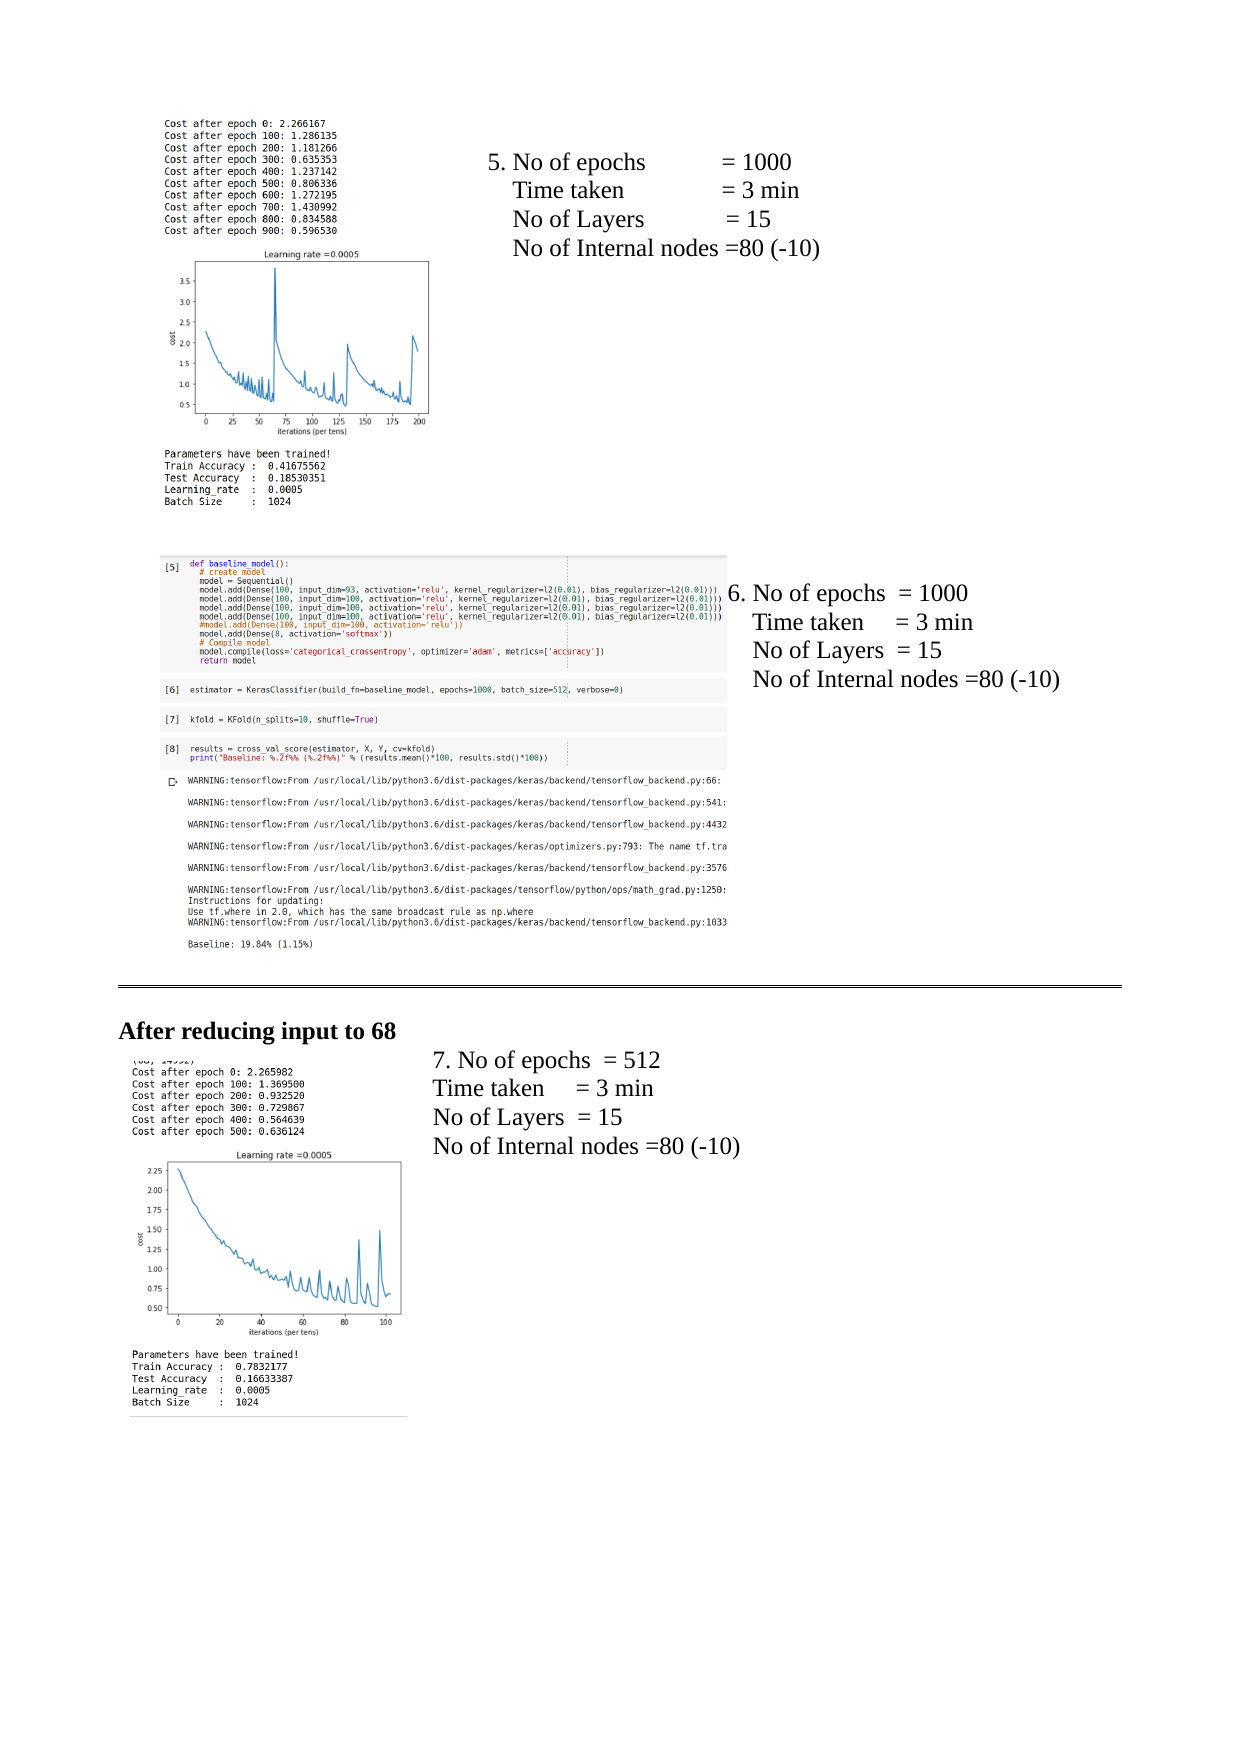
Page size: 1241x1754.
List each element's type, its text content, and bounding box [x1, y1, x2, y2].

text 5. No of epochs = 1000 [290, 147, 1122, 176]
text No of Layers = 15 [377, 636, 1122, 664]
text 6. No of epochs = 1000 [377, 578, 1122, 607]
text After reducing input to 68 [118, 1016, 1122, 1045]
text [118, 204, 158, 233]
picture [159, 552, 377, 955]
text [118, 233, 158, 262]
text [118, 578, 159, 607]
text No of Layers = 15 [290, 204, 1122, 233]
text Time taken = 3 min [290, 176, 1122, 204]
text No of Internal nodes =80 (-10) [290, 233, 1122, 262]
text Time taken = 3 min [377, 607, 1122, 636]
text No of Layers = 15 [264, 1102, 1122, 1131]
text No of Internal nodes =80 (-10) [377, 664, 1122, 693]
text No of Internal nodes =80 (-10) [264, 1131, 1122, 1160]
text [118, 147, 158, 176]
picture [129, 1061, 264, 1417]
picture [158, 118, 290, 513]
text [118, 176, 158, 204]
text 7. No of epochs = 512 [118, 1045, 1122, 1073]
text [118, 664, 159, 693]
text [118, 636, 159, 664]
text [118, 607, 159, 636]
text Time taken = 3 min [264, 1073, 1122, 1102]
